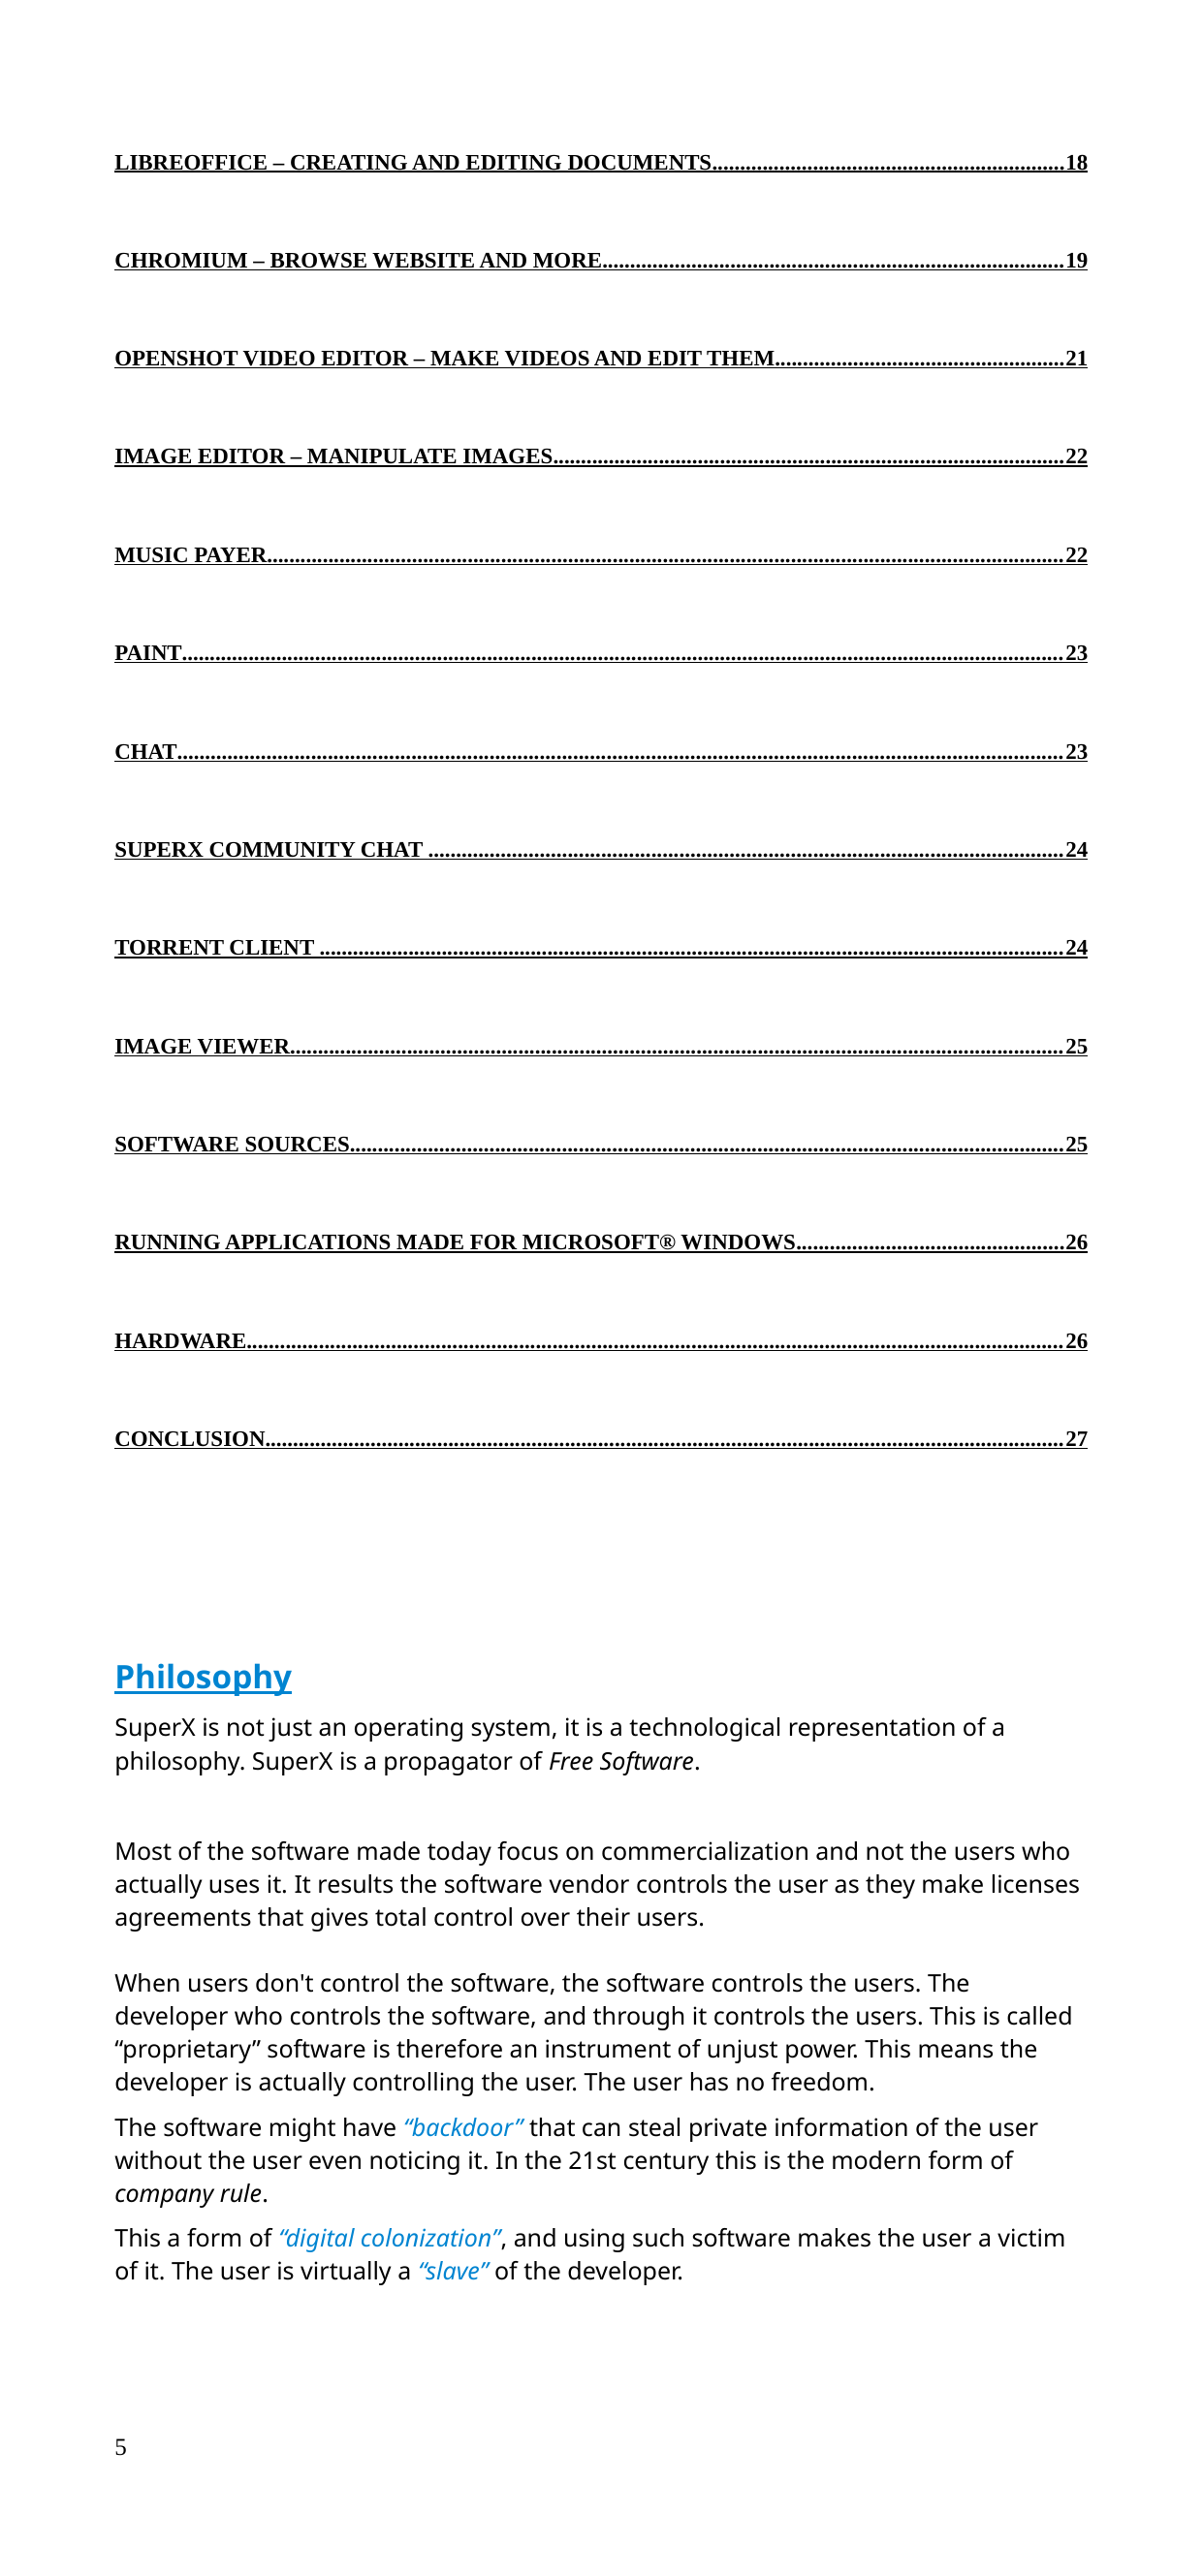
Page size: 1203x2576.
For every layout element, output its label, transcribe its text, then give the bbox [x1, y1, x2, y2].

text LibreOffice – Creating and Editing documents 18 [114, 148, 1088, 171]
text Chromium – Browse website and more 19 [114, 247, 1088, 269]
text Chat 23 [114, 738, 1088, 761]
text When users don't control the software, the software controls the users. The developer who controls the software, and through it controls the users. This is called “proprietary” software is therefore an instrument of unjust power. This means the developer is actually controlling the user. The user has no freedom. [114, 1965, 1088, 2098]
text SuperX is not just an operating system, it is a technological representation of a philosophy. SuperX is a propagator of Free Software. [114, 1711, 1088, 1776]
text Hardware 26 [114, 1328, 1088, 1350]
text Running applications made for Microsoft® Windows 26 [114, 1229, 1088, 1251]
text The software might have “backdoor” that can steal private information of the user without the user even noticing it. In the 21st century this is the modern form of company rule. [114, 2110, 1088, 2209]
text Music Payer 22 [114, 542, 1088, 564]
text Conclusion 27 [114, 1426, 1088, 1448]
text Paint 23 [114, 640, 1088, 662]
text SuperX Community Chat 24 [114, 836, 1088, 859]
text Openshot Video Editor – Make Videos and edit them 21 [114, 345, 1088, 367]
text Image Editor – Manipulate Images 22 [114, 444, 1088, 465]
text Most of the software made today focus on commercialization and not the users who actually uses it. It results the software vendor controls the user as they make licenses agreements that gives total control over their users. [114, 1834, 1088, 1932]
text Torrent Client 24 [114, 934, 1088, 957]
text Software Sources 25 [114, 1131, 1088, 1153]
text This a form of “digital colonization”, and using such software makes the user a victim of it. The user is virtually a “slave” of the developer. [114, 2221, 1088, 2287]
subtitle Philosophy [114, 1654, 1088, 1699]
text Image Viewer 25 [114, 1033, 1088, 1055]
